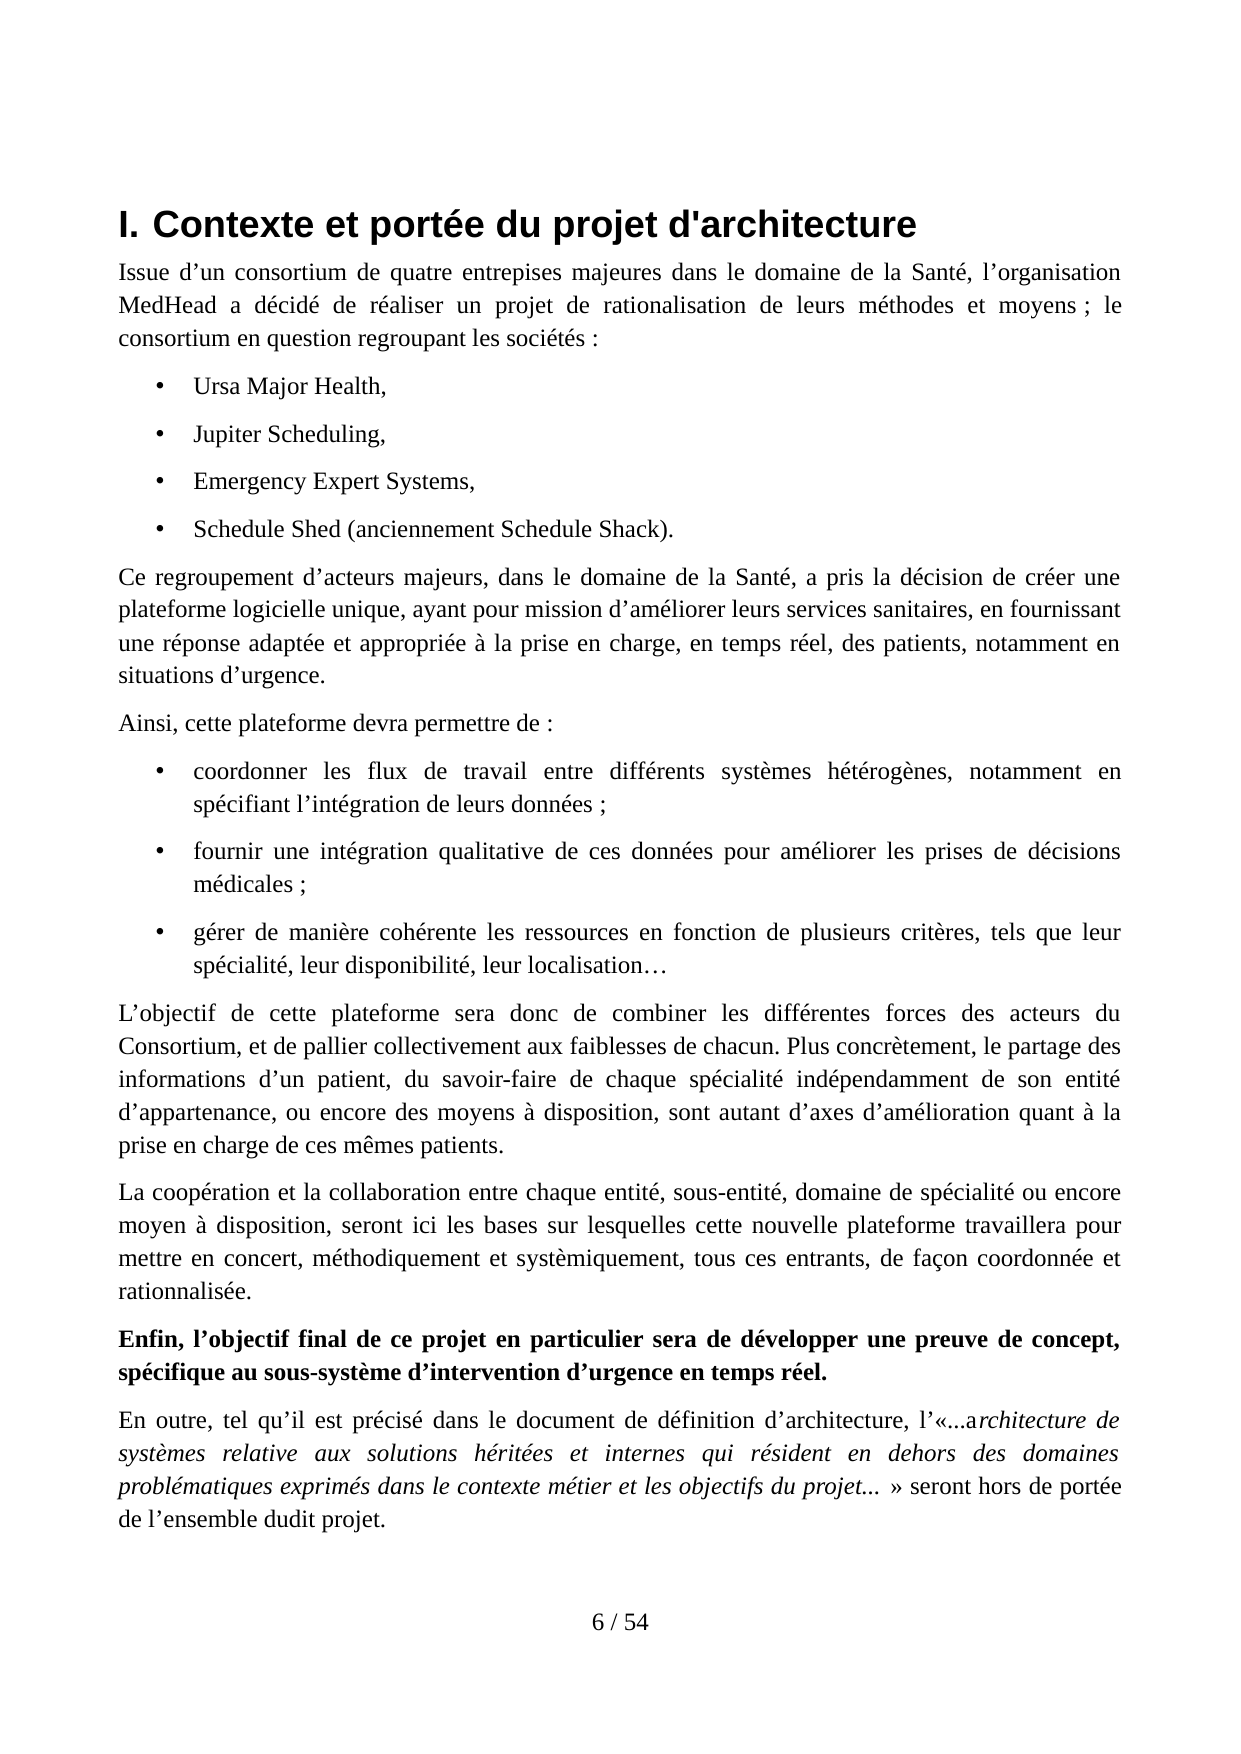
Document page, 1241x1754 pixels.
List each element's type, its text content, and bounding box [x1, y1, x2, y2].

list Schedule Shed (anciennement Schedule Shack). [156, 514, 1122, 543]
list Jupiter Scheduling, [156, 419, 1122, 447]
text Ce regroupement d’acteurs majeurs, dans le domaine de la Santé, a pris la décision de créer une plateforme logicielle unique, ayant pour mission d’améliorer leurs services sanitaires, en fournissant une réponse adaptée et appropriée à la prise en charge, en temps réel, des patients, notamment en situations d’urgence. [118, 562, 1122, 689]
list Emergency Expert Systems, [156, 466, 1122, 495]
text En outre, tel qu’il est précisé dans le document de définition d’architecture, l’«...architecture de systèmes relative aux solutions héritées et internes qui résident en dehors des domaines problématiques exprimés dans le contexte métier et les objectifs du projet... » seront hors de portée de l’ensemble dudit projet. [118, 1405, 1122, 1532]
text Enfin, l’objectif final de ce projet en particulier sera de développer une preuve de concept, spécifique au sous-système d’intervention d’urgence en temps réel. [118, 1324, 1122, 1386]
text L’objectif de cette plateforme sera donc de combiner les différentes forces des acteurs du Consortium, et de pallier collectivement aux faiblesses de chacun. Plus concrètement, le partage des informations d’un patient, du savoir-faire de chaque spécialité indépendamment de son entité d’appartenance, ou encore des moyens à disposition, sont autant d’axes d’amélioration quant à la prise en charge de ces mêmes patients. [118, 998, 1122, 1158]
list fournir une intégration qualitative de ces données pour améliorer les prises de décisions médicales ; [156, 836, 1122, 898]
text La coopération et la collaboration entre chaque entité, sous-entité, domaine de spécialité ou encore moyen à disposition, seront ici les bases sur lesquelles cette nouvelle plateforme travaillera pour mettre en concert, méthodiquement et systèmiquement, tous ces entrants, de façon coordonnée et rationnalisée. [118, 1177, 1122, 1305]
list Ursa Major Health, [156, 371, 1122, 400]
subtitle Contexte et portée du projet d'architecture [118, 201, 1122, 245]
list gérer de manière cohérente les ressources en fonction de plusieurs critères, tels que leur spécialité, leur disponibilité, leur localisation… [156, 917, 1122, 979]
text Issue d’un consortium de quatre entrepises majeures dans le domaine de la Santé, l’organisation MedHead a décidé de réaliser un projet de rationalisation de leurs méthodes et moyens ; le consortium en question regroupant les sociétés : [118, 257, 1122, 352]
list coordonner les flux de travail entre différents systèmes hétérogènes, notamment en spécifiant l’intégration de leurs données ; [156, 756, 1122, 818]
text Ainsi, cette plateforme devra permettre de : [118, 708, 1122, 737]
